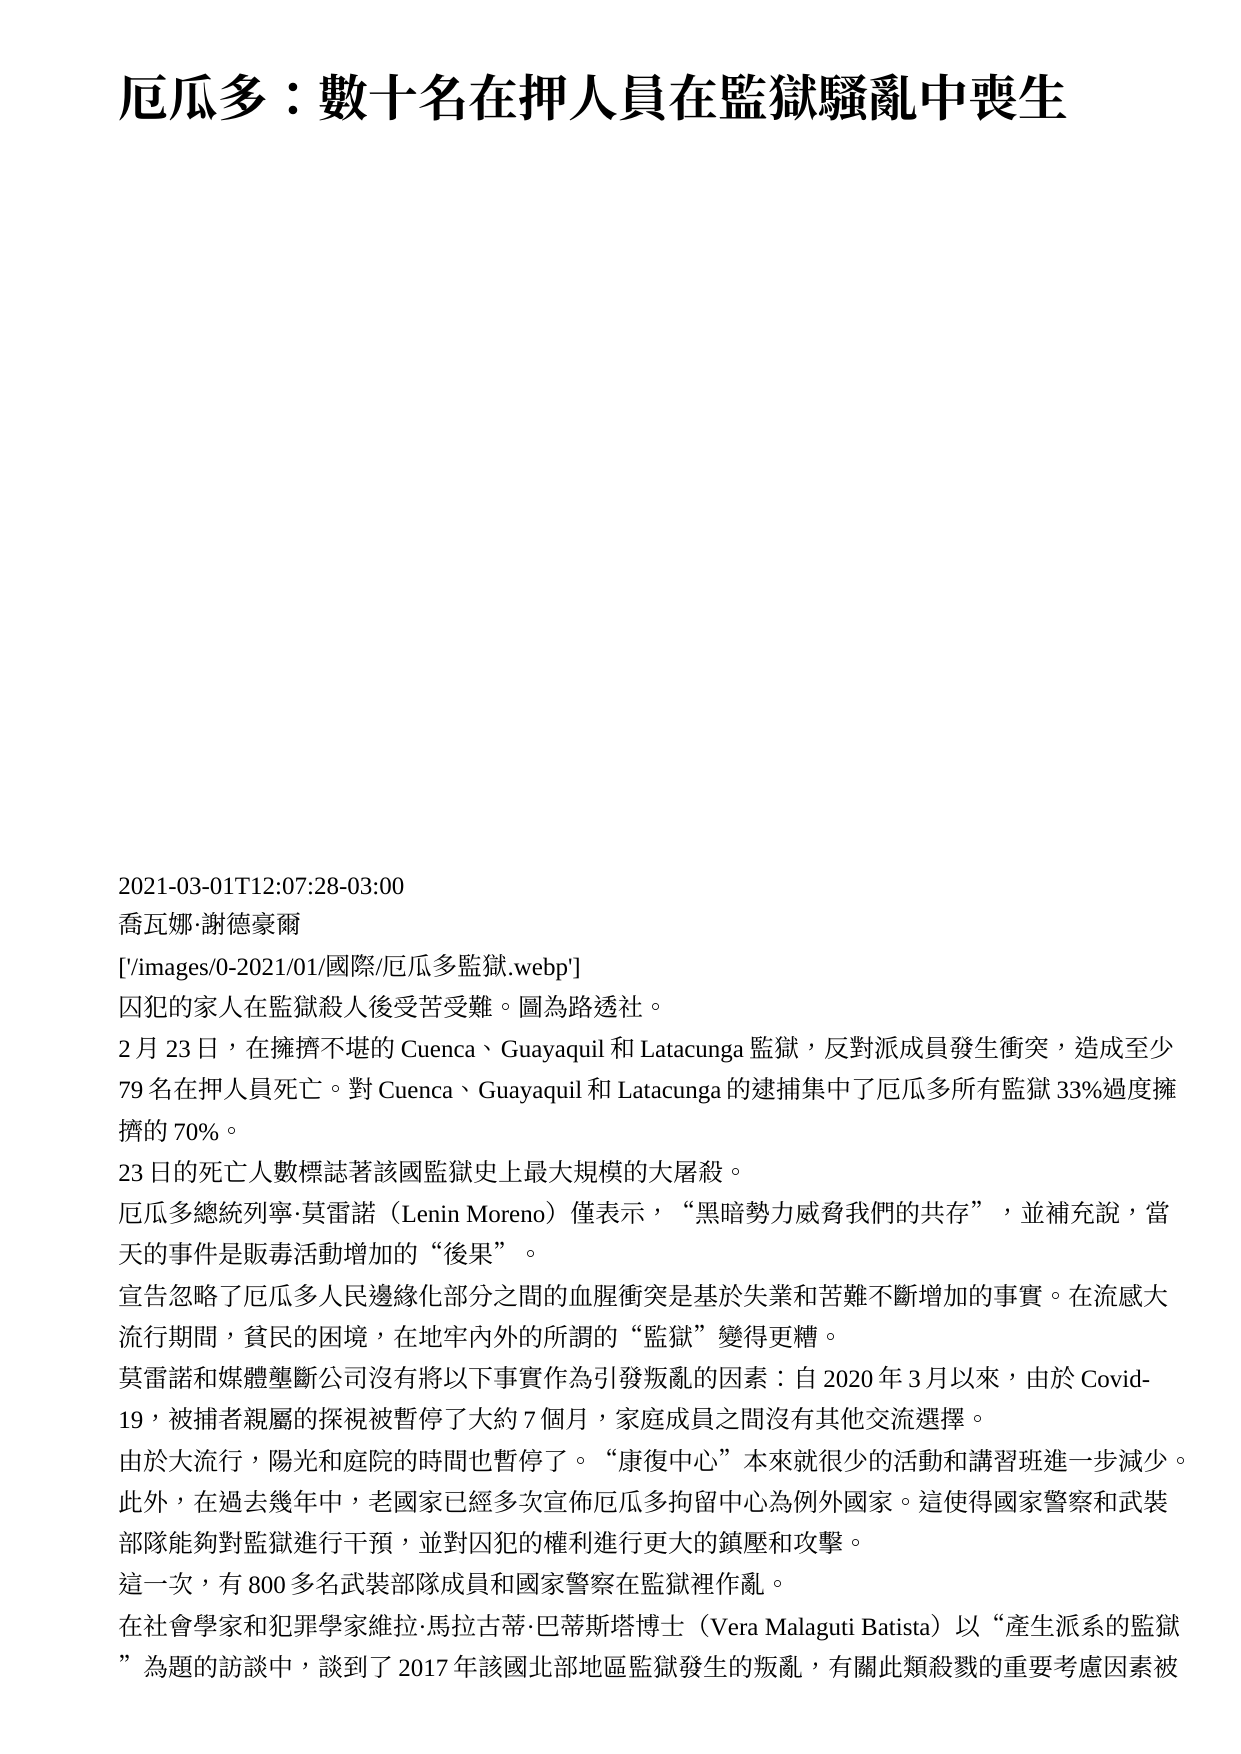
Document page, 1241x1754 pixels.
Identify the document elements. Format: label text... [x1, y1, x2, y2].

subtitle 厄瓜多：數十名在押人員在監獄騷亂中喪生 [118, 59, 1181, 131]
text 2021-03-01T12:07:28-03:00 喬瓦娜·謝德豪爾 ['/images/0-2021/01/國際/厄瓜多監獄.webp'] 囚犯的家人在監獄殺人後受苦受難。圖為路透社。 2月23日，在擁擠不堪的Cuenca、Guayaquil和Latacunga監獄，反對派成員發生衝突，造成至少79名在押人員死亡。對Cuenca、Guayaquil和Latacunga的逮捕集中了厄瓜多所有監獄33%過度擁擠的70%。 23日的死亡人數標誌著該國監獄史上最大規模的大屠殺。 厄瓜多總統列寧·莫雷諾（Lenin Moreno）僅表示，“黑暗勢力威脅我們的共存”，並補充說，當天的事件是販毒活動增加的“後果”。 宣告忽略了厄瓜多人民邊緣化部分之間的血腥衝突是基於失業和苦難不斷增加的事實。在流感大流行期間，貧民的困境，在地牢內外的所謂的“監獄”變得更糟。 莫雷諾和媒體壟斷公司沒有將以下事實作為引發叛亂的因素：自2020年3月以來，由於Covid-19，被捕者親屬的探視被暫停了大約7個月，家庭成員之間沒有其他交流選擇。 由於大流行，陽光和庭院的時間也暫停了。“康復中心”本來就很少的活動和講習班進一步減少。 此外，在過去幾年中，老國家已經多次宣佈厄瓜多拘留中心為例外國家。這使得國家警察和武裝部隊能夠對監獄進行干預，並對囚犯的權利進行更大的鎮壓和攻擊。 這一次，有800多名武裝部隊成員和國家警察在監獄裡作亂。 在社會學家和犯罪學家維拉·馬拉古蒂·巴蒂斯塔博士（Vera Malaguti Batista）以“產生派系的監獄”為題的訪談中，談到了2017年該國北部地區監獄發生的叛亂，有關此類殺戮的重要考慮因素被排除在外，因為只有派系之間的衝突和“日益嚴重的有組織犯罪”。 這位犯罪學家引用了法學家勞爾·扎法羅尼（Raul Zaffaroni）的一篇文章《有組織犯罪：一種令人沮喪的分類》，並說：“在這篇文章中，我們看到了從來沒有將有組織犯罪視為金融體系，或製藥行業，製藥行業。有組織犯罪總是他人的犯罪。所以在美國，比如說，是義大利黑手黨，或者說是中國黑手黨。這確實是用這個行話來指定內部社會衝突的一種方式。” 她還批評使用“販毒”一詞，並提出異議：“例如，在拉丁美洲，我們沒有麻醉品。拉丁美洲主要生產伊帕杜（古柯）和大麻。因此，羅莎·德爾·奧爾莫（Rosa Del Olmo）在上世紀90年代寫的一篇題為《毒品地緣政治學》（Geopolitics of Drugs）的文章中，展示了在拉丁美洲獨裁統治週期的產出下，美國如何利用大媒體好萊塢（Hollywood）產生和傳播常識，這些常識也被賣給了智囊團[1]，他們複製了這種“常識”，用重複的語言來解釋反叛行為，也就是說，一個重複的語言說，“我們逮捕了很多人，因為我們有販毒和有組織犯罪”。但當我們審視事實時，我們會問自己：這就是有組織犯罪嗎？那些來自北里奧格蘭德甘草監獄的窮人？ 因此，根據博士引用的這篇演講，給出的解釋是：“由於販毒和有組織犯罪，我們增加了監獄。”它接著說：“但是，按照這一邏輯，在打擊‘販毒和有組織犯罪’的鬥爭中，我們認為，持有的毒品越多，殺死的人越多，增加的人越多。販毒和有組織犯罪的增加越多，同樣的毒藥就越多。所以我們知道總有一天局勢會爆炸，而且會一天比一天爆炸。” 在他的論據中，並且在他的碩士論文中已經說明了這一點，它是關於80年代前獨裁政府的毒品犯罪政策對貧困青年的影響，新自由主義的觀點，失業，從禁止主義網路的招募和犯罪系統的運作方式來看，如果他是中產階級白人，那麼他就是“問題少年”；如果他是“可怕的毒販”，那麼他就是向中產階級男孩出售毒品的窮人。據一名囚犯馬拉古蒂說，這就是導致巴西和全世界過度監禁的原因。 總之，醫生。認為“我們必須對叛亂進行政治解讀，並試圖深入瞭解受影響最大的情況。因為我們聽不到囚犯的親屬，我們只聽到祕書的西葫蘆，硬控制的‘當局’，而且總是用反覆的話語說：‘這是因為這是有組織的犯罪而販毒，則加重刑罰，加重刑期。“在桌子底下，每個人都在和派系打交道。因為如果不協商，少數管教人員怎麼能讓更多的犯人保持這種狀態？所以所有這些東西的混合導致了內在者的叛逆。囚犯的要求和要求的合法性甚至不知道通過“大新聞”是什麼。 因此，囚犯非但沒有被“再社會化”，反而受到羞辱和攻擊，而不是在舊國家的地牢裡被謀殺。 筆記： 它指的是通過生產和傳播有關戰略問題的知識（意識形態），以期影響社會、政治、經濟或科學變革的組織，特別是在普通人（非專業人士）難以客觀分析的問題上。 二以謬誤的方式不言自明、多餘的言語或論據。 https://anovademocracy.com.br/news/15265-equador-near-80-capitals-are-killed-during-rebellions-in-insurance [118, 871, 1181, 1683]
